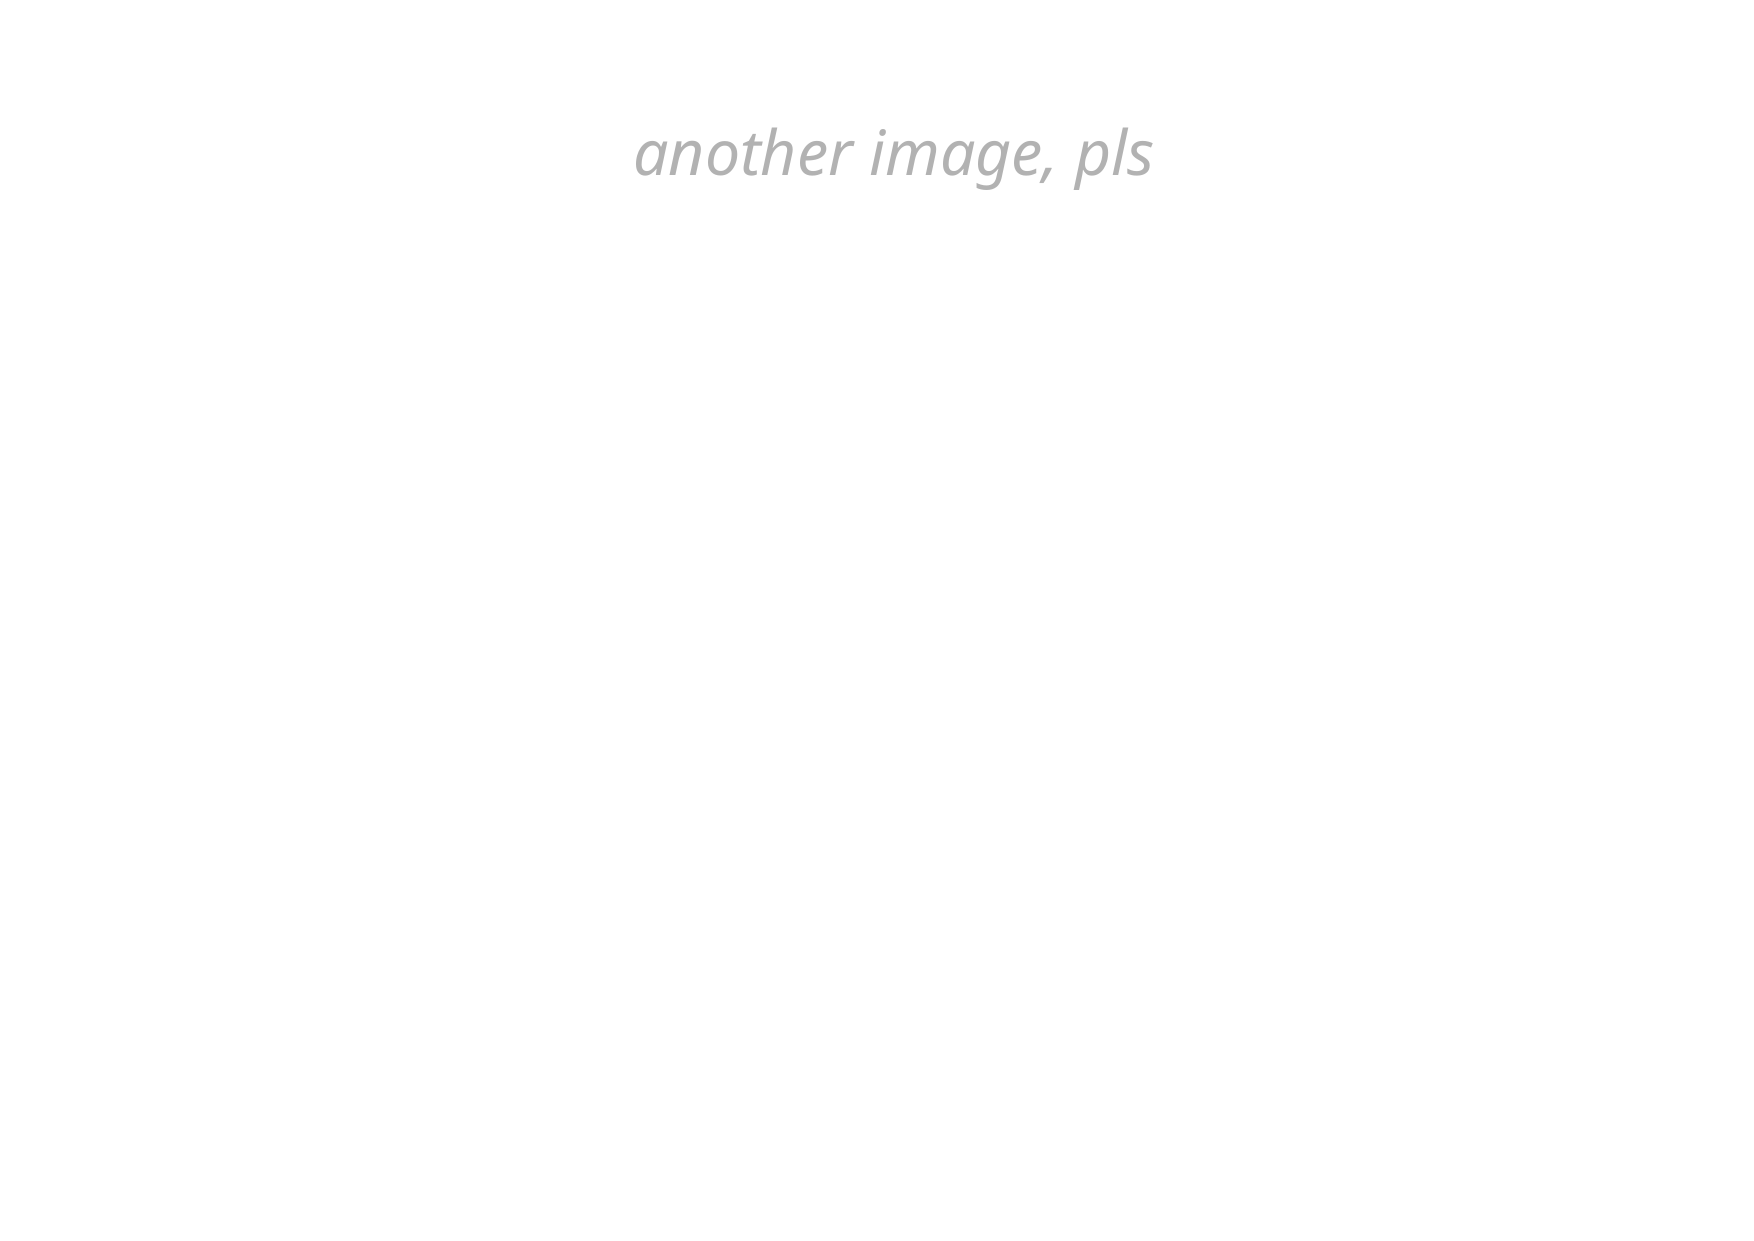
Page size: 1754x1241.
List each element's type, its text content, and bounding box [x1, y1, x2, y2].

text another image, pls [96, 109, 1699, 194]
